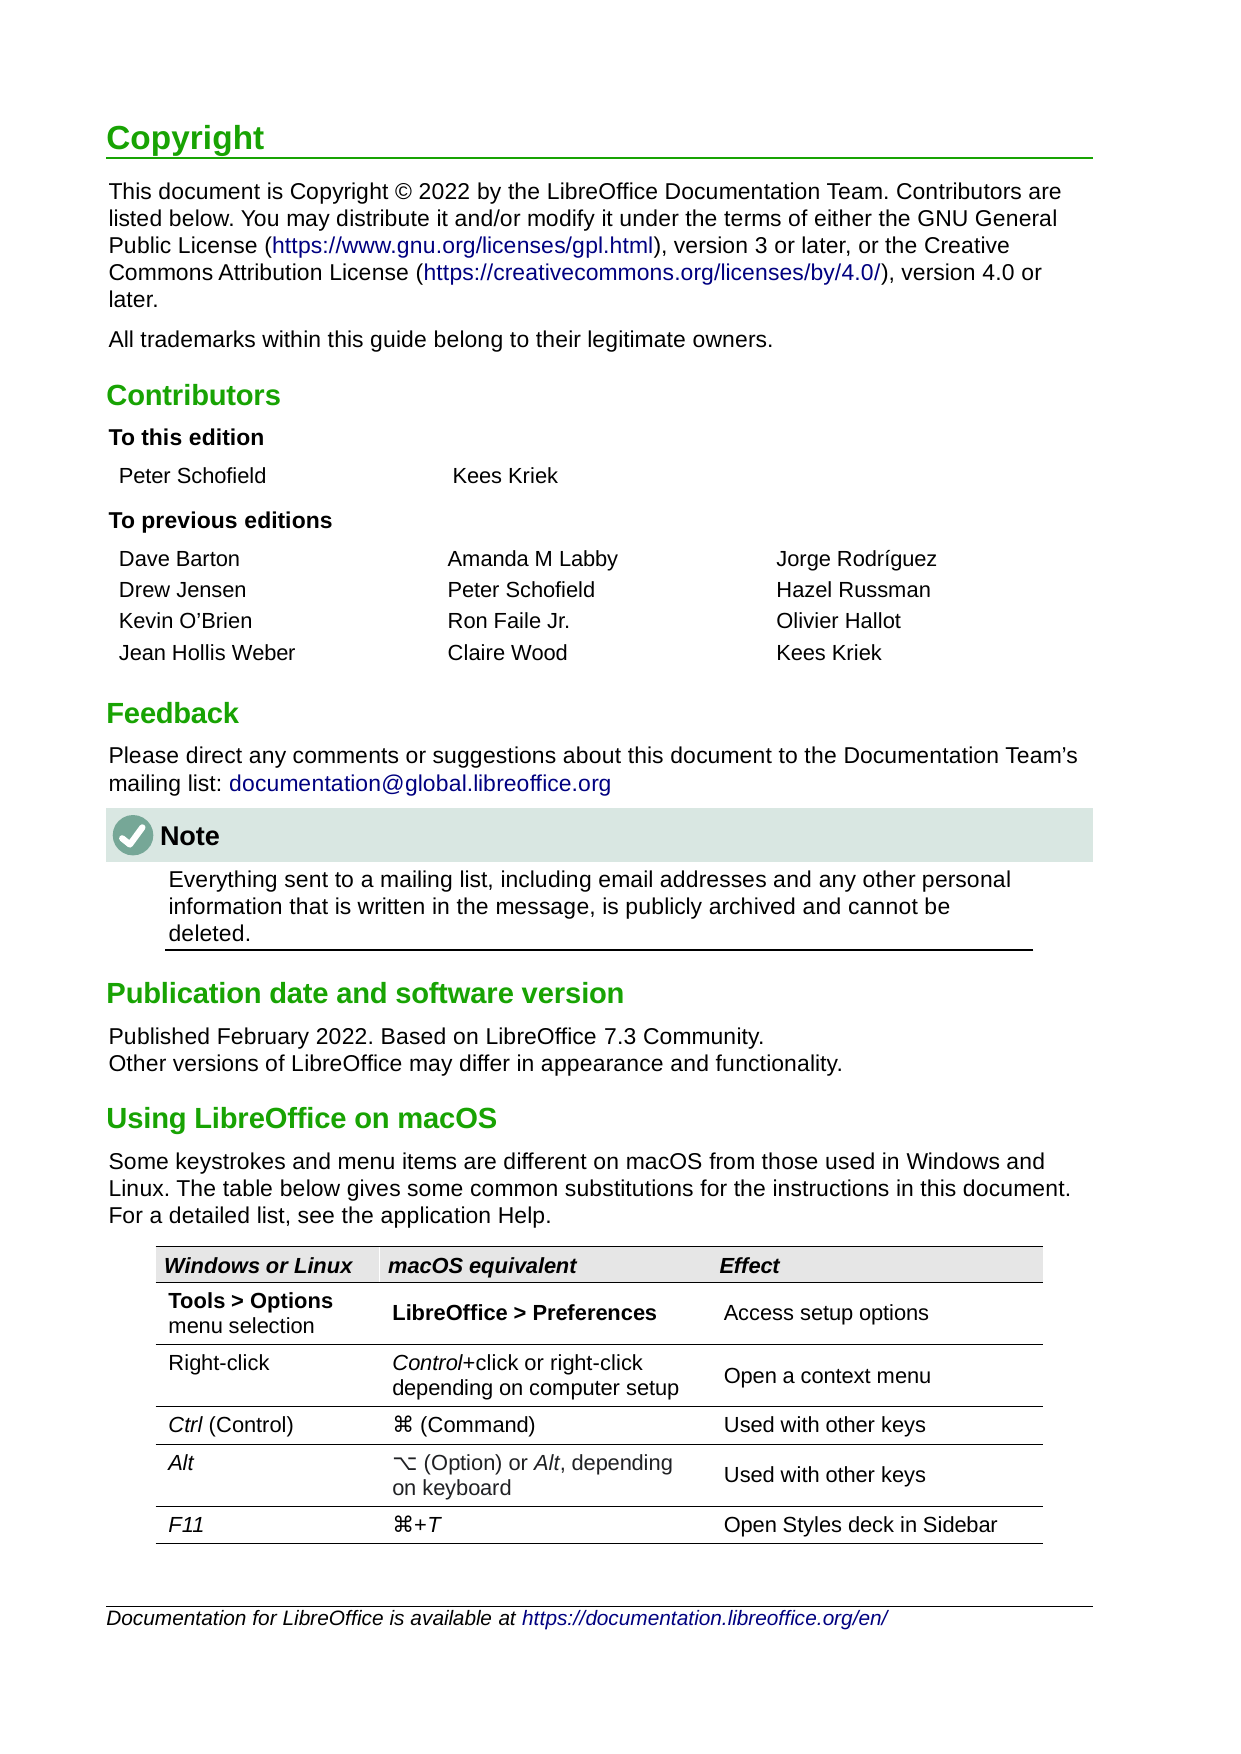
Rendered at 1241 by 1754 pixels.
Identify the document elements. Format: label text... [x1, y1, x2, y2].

table_cell Right-click [156, 1345, 379, 1406]
table_cell F11 [156, 1507, 379, 1543]
table_cell Alt [156, 1445, 379, 1506]
subtitle Using LibreOffice on macOS [106, 1101, 1093, 1135]
subtitle Copyright [106, 118, 1093, 157]
table_cell Olivier Hallot [764, 608, 1093, 639]
table_cell Drew Jensen [106, 577, 435, 608]
table_cell Control+click or right-click depending on computer setup [380, 1345, 711, 1406]
table_cell Kees Kriek [764, 640, 1093, 671]
subtitle Publication date and software version [106, 976, 1093, 1010]
text All trademarks within this guide belong to their legitimate owners. [108, 325, 1093, 352]
table_cell ⌥ (Option) or Alt, depending on keyboard [380, 1445, 711, 1506]
text Published February 2022. Based on LibreOffice 7.3 Community. Other versions of LibreOffice may differ in appearance and functionality. [108, 1022, 1093, 1076]
table_header Effect [711, 1247, 1043, 1282]
table_header Windows or Linux [156, 1247, 379, 1282]
table_cell Hazel Russman [764, 577, 1093, 608]
table_header Kees Kriek [440, 463, 766, 494]
text Some keystrokes and menu items are different on macOS from those used in Windows and Linux. The table below gives some common substitutions for the instructions in this document. For a detailed list, see the application Help. [108, 1147, 1093, 1229]
table_header Amanda M Labby [435, 546, 764, 577]
table_header Jorge Rodríguez [764, 546, 1093, 577]
table_header [766, 463, 1093, 494]
table_header macOS equivalent [380, 1247, 711, 1282]
table_cell Access setup options [711, 1283, 1043, 1344]
table_header Peter Schofield [106, 463, 440, 494]
table_cell Used with other keys [711, 1407, 1043, 1443]
table_cell Tools > Options menu selection [156, 1283, 379, 1344]
text To this edition [108, 423, 1093, 451]
table_cell Ctrl (Control) [156, 1407, 379, 1443]
text Please direct any comments or suggestions about this document to the Documentation Team’s mailing list: documentation@global.libreoffice.org [108, 742, 1093, 796]
table_cell ⌘ (Command) [380, 1407, 711, 1443]
table_cell Peter Schofield [435, 577, 764, 608]
subtitle Contributors [106, 377, 1093, 411]
table_cell Used with other keys [711, 1445, 1043, 1506]
table_cell Open Styles deck in Sidebar [711, 1507, 1043, 1543]
subtitle Feedback [106, 696, 1093, 729]
text Everything sent to a mailing list, including email addresses and any other personal information that is written in the message, is publicly archived and cannot be deleted. [165, 862, 1033, 949]
table_cell Claire Wood [435, 640, 764, 671]
table_cell ⌘+T [380, 1507, 711, 1543]
table_cell Ron Faile Jr. [435, 608, 764, 639]
table_cell Jean Hollis Weber [106, 640, 435, 671]
table_header Dave Barton [106, 546, 435, 577]
table_cell Open a context menu [711, 1345, 1043, 1406]
text To previous editions [108, 506, 1093, 533]
table_cell Kevin O’Brien [106, 608, 435, 639]
table_cell LibreOffice > Preferences [380, 1283, 711, 1344]
text This document is Copyright © 2022 by the LibreOffice Documentation Team. Contributors are listed below. You may distribute it and/or modify it under the terms of either the GNU General Public License (https://www.gnu.org/licenses/gpl.html), version 3 or later, or the Creative Commons Attribution License (https://creativecommons.org/licenses/by/4.0/), version 4.0 or later. [108, 177, 1093, 313]
subtitle Note [106, 808, 1093, 862]
